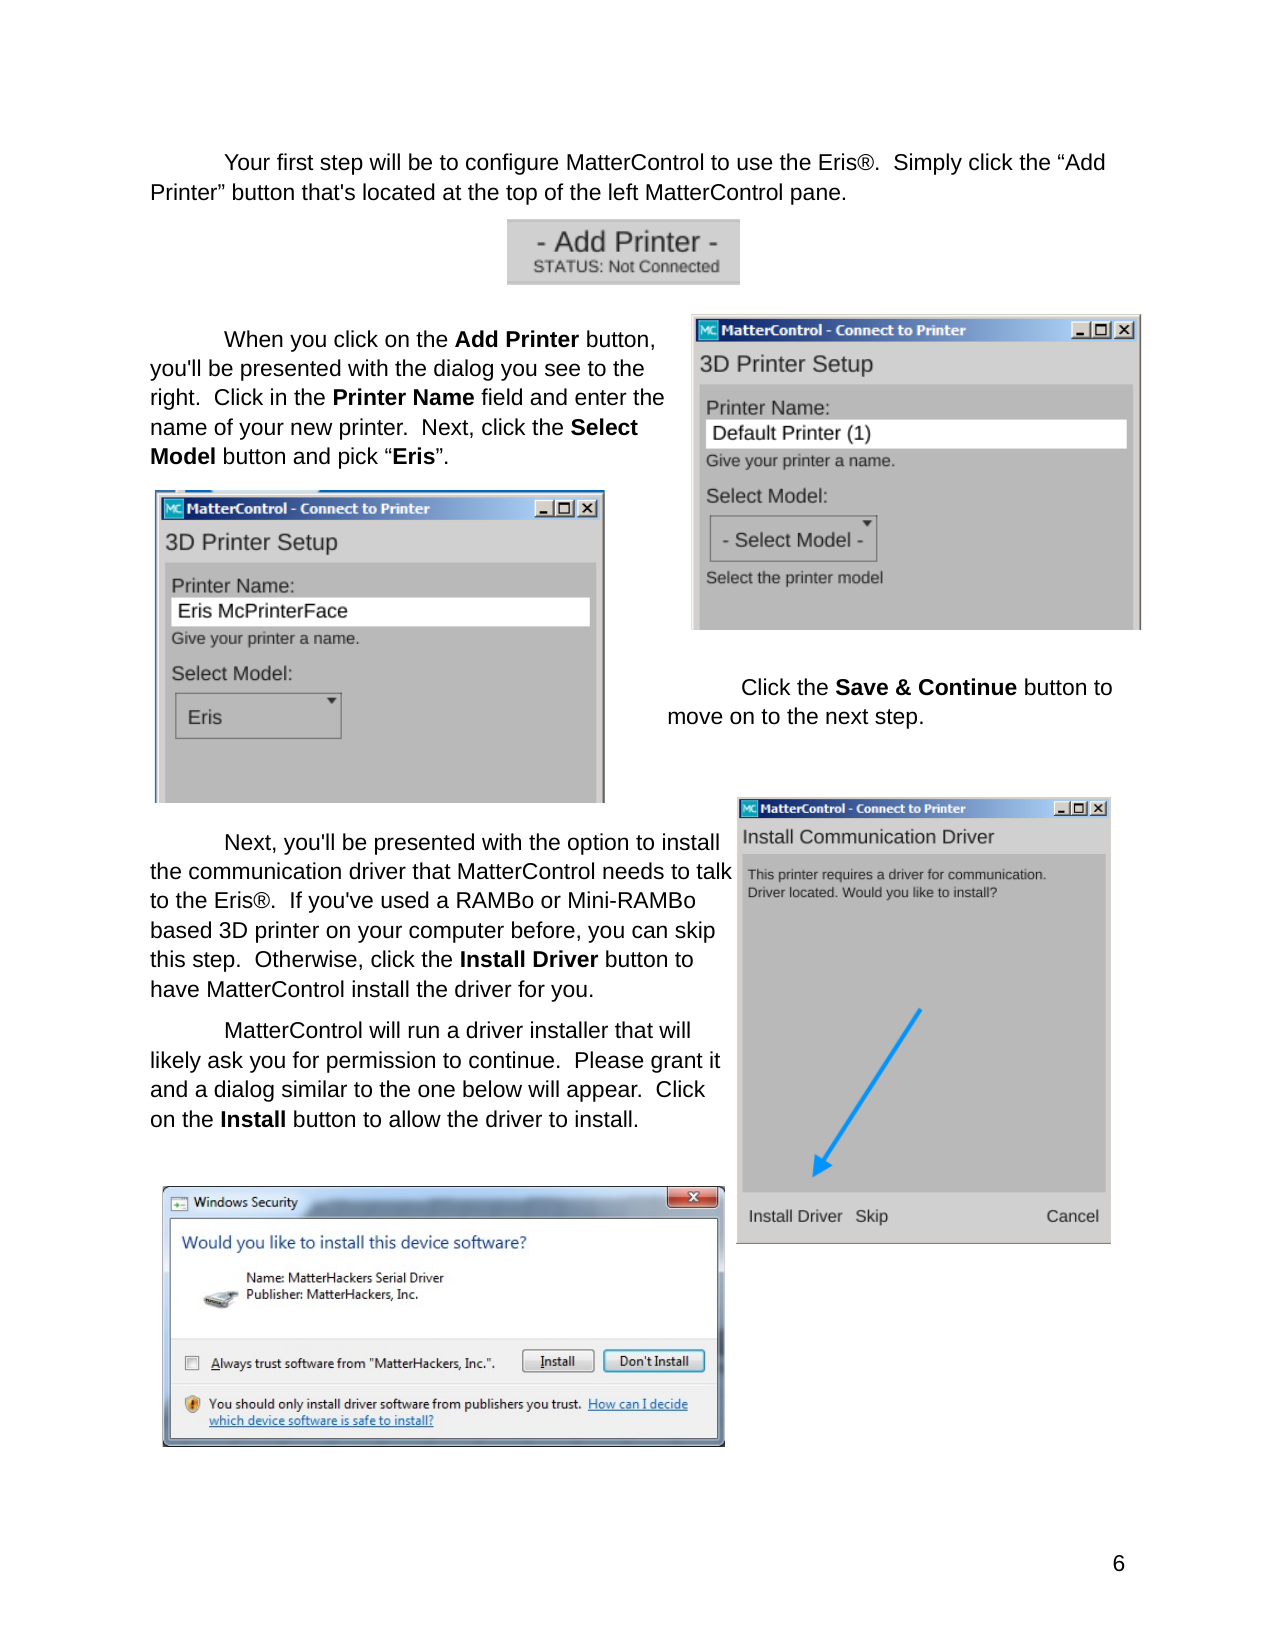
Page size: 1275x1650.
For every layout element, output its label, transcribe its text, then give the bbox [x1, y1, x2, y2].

picture [154, 490, 605, 803]
text MatterControl will run a driver installer that will likely ask you for permission to continue. Please grant it and a dialog similar to the one below will appear. Click on the Install button to allow the driver to install. [150, 1018, 736, 1132]
text Your first step will be to configure MatterControl to use the Eris®. Simply click the “Add Printer” button that's located at the top of the left MatterControl pane. [150, 150, 1125, 205]
picture [507, 219, 740, 285]
text When you click on the Add Printer button, you'll be presented with the dialog you see to the right. Click in the Printer Name field and enter the name of your new printer. Next, click the Select Model button and pick “Eris”. [150, 326, 691, 469]
text Click the Save & Continue button to move on to the next step. [605, 674, 1125, 729]
picture [691, 314, 1142, 630]
picture [736, 796, 1111, 1244]
text Next, you'll be presented with the option to install the communication driver that MatterControl needs to talk to the Eris®. If you've used a RAMBo or Mini-RAMBo based 3D printer on your computer before, you can skip this step. Otherwise, click the Install Driver button to have MatterControl install the driver for you. [150, 829, 736, 1002]
picture [162, 1186, 725, 1447]
